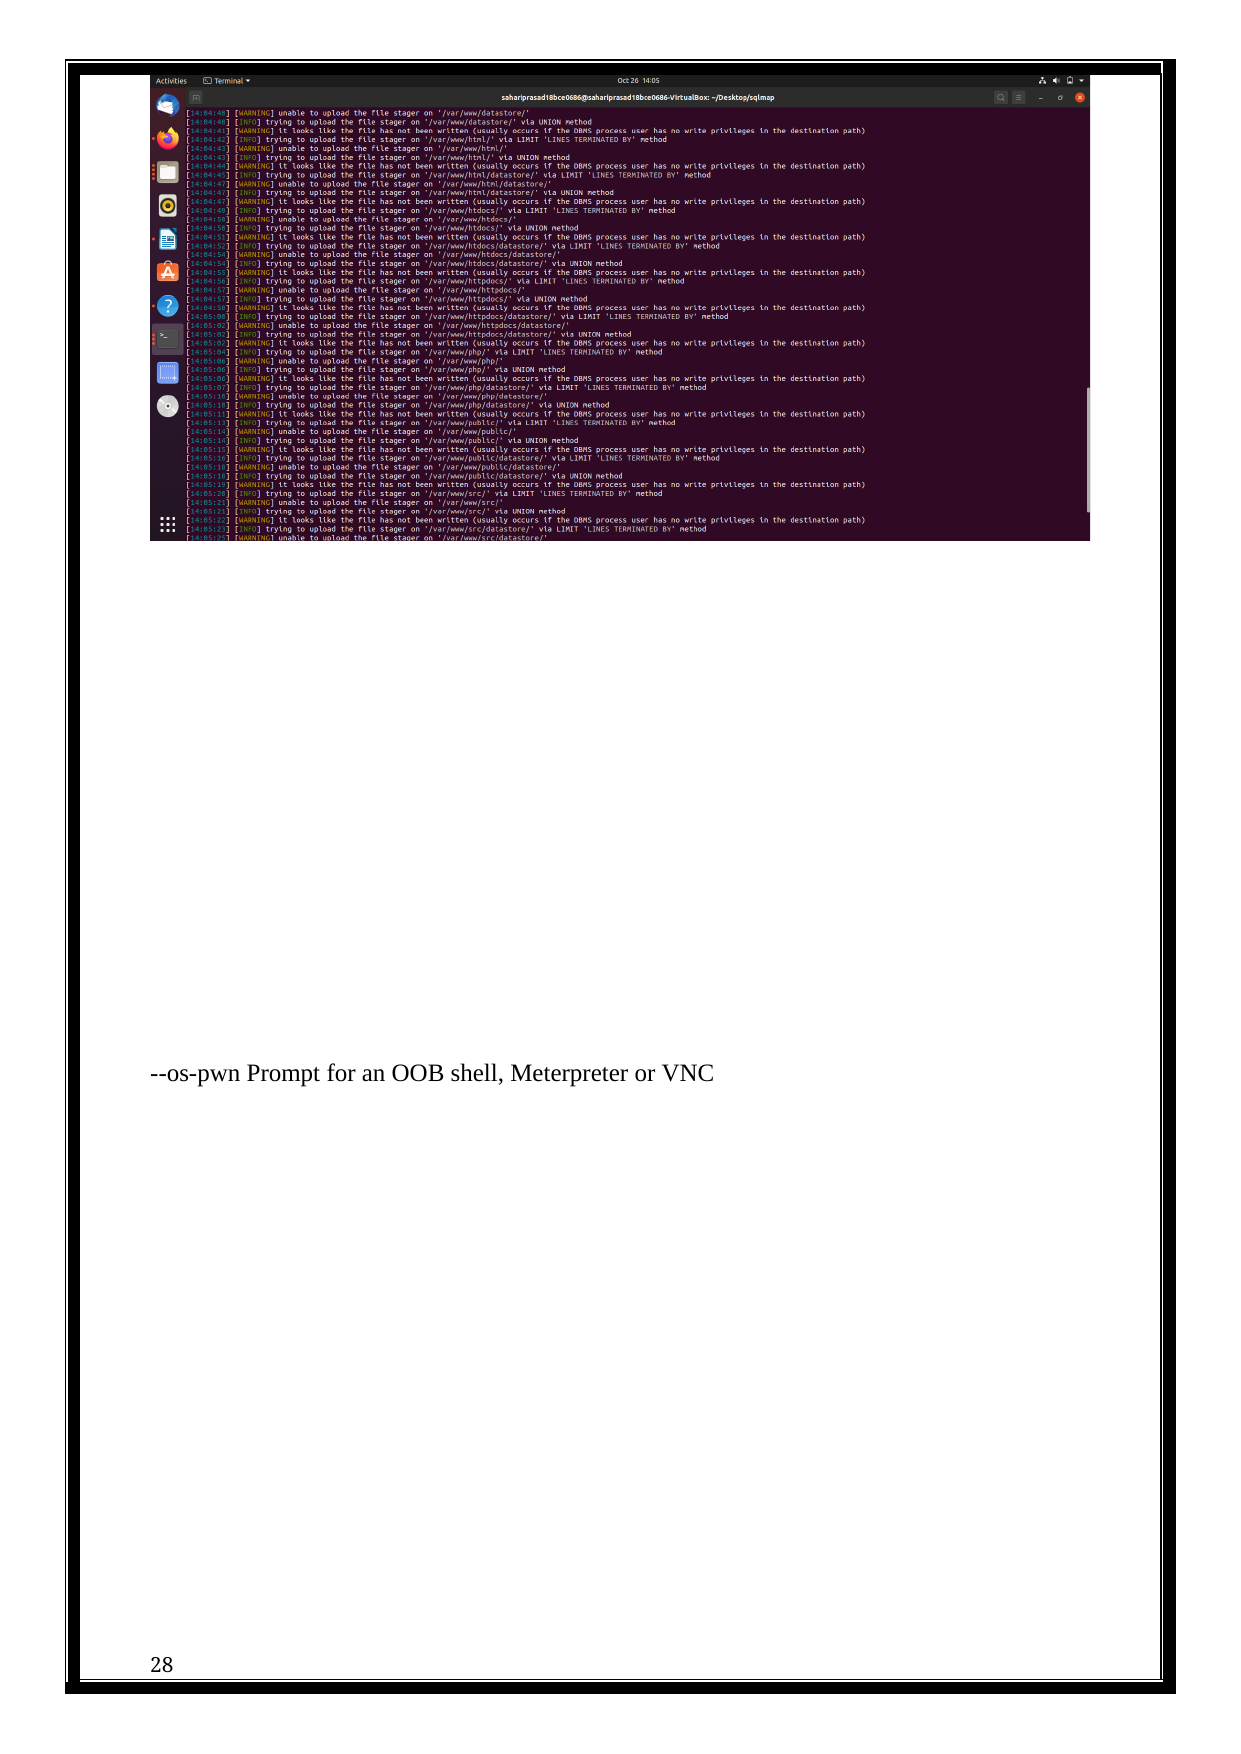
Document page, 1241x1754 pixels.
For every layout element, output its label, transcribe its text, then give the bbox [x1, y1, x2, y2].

text --os-pwn Prompt for an OOB shell, Meterpreter or VNC [150, 1058, 1090, 1086]
picture [150, 75, 1091, 541]
